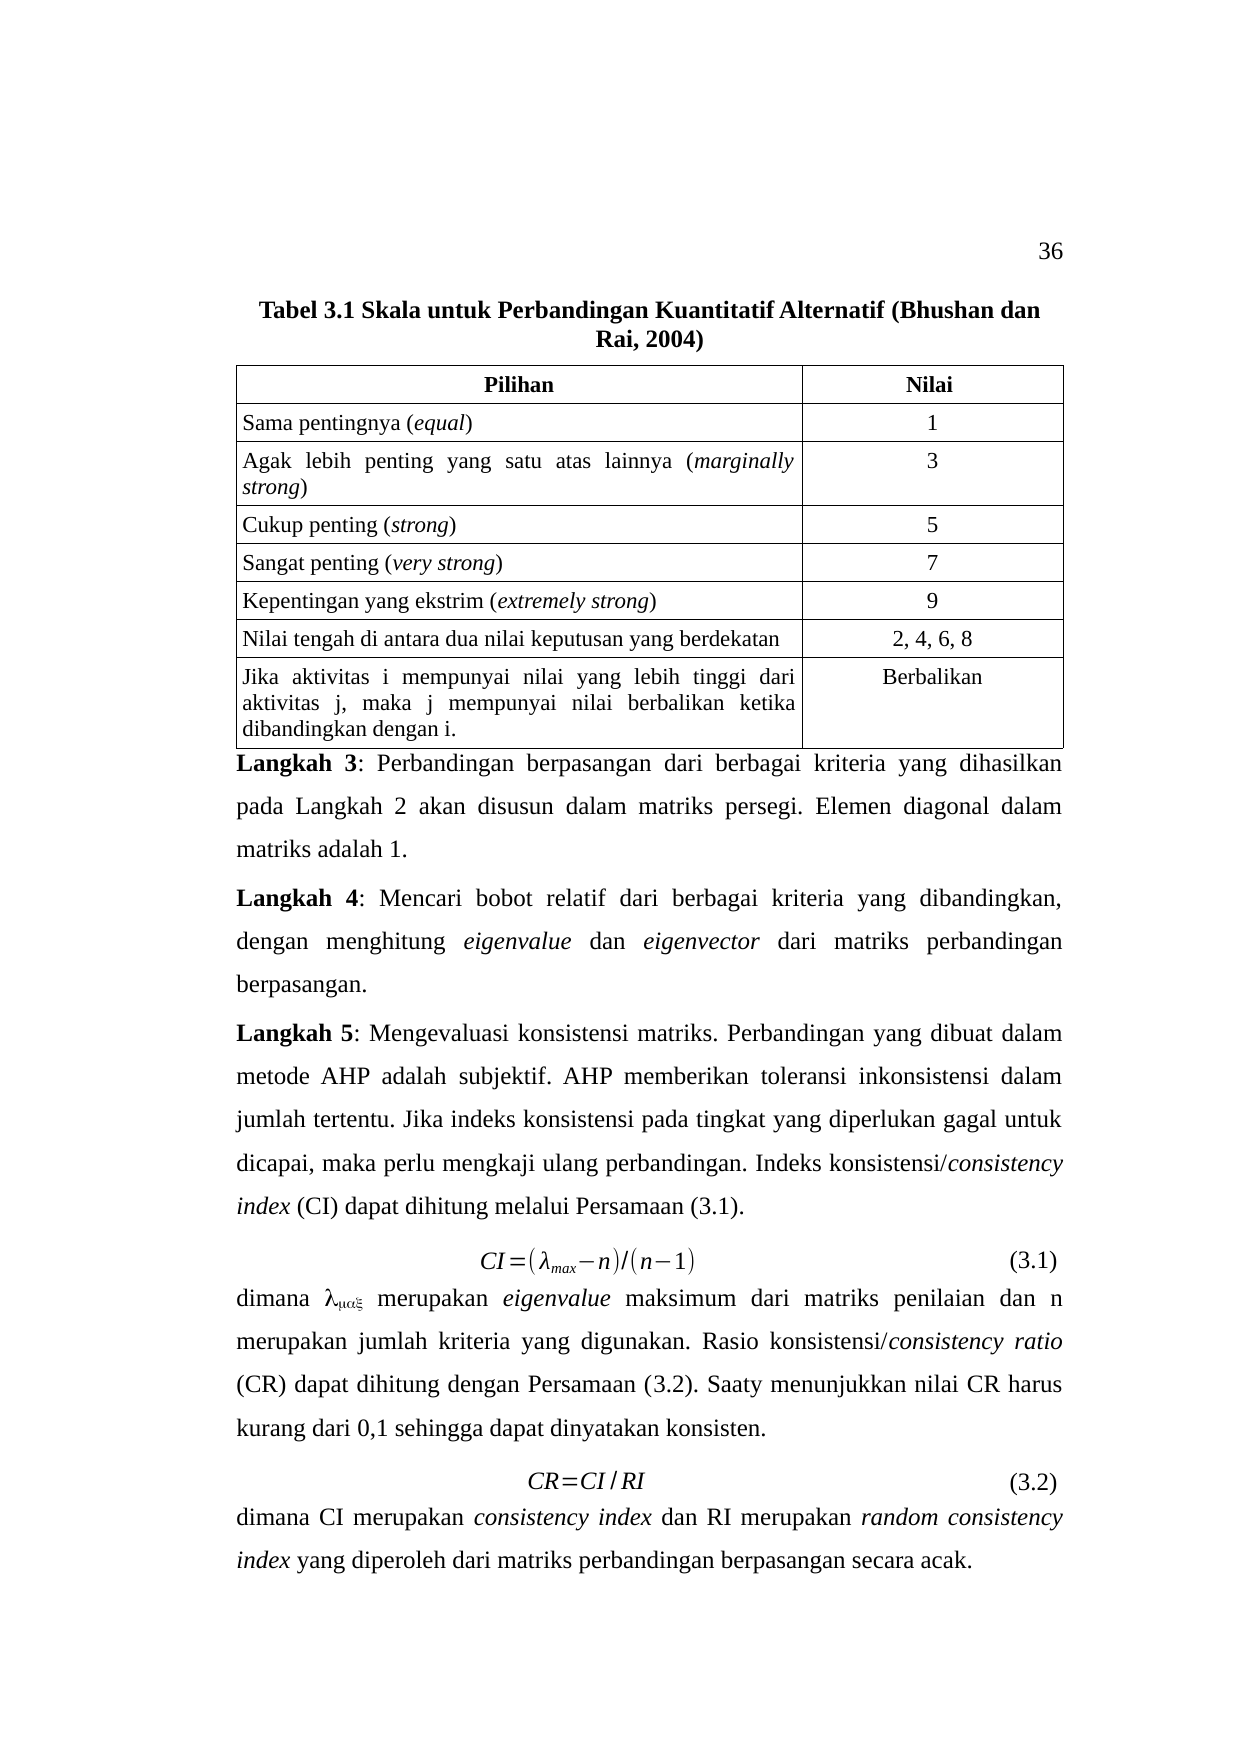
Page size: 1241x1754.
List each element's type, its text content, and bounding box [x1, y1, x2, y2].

table_cell 5 [803, 506, 1063, 543]
table_cell 2, 4, 6, 8 [803, 620, 1063, 657]
text Langkah 4: Mencari bobot relatif dari berbagai kriteria yang dibandingkan, dengan menghitung eigenvalue dan eigenvector dari matriks perbandingan berpasangan. [236, 883, 1063, 998]
table_cell Kepentingan yang ekstrim (extremely strong) [237, 582, 802, 619]
table_cell Cukup penting (strong) [237, 506, 802, 543]
table_header (3.2) [939, 1462, 1063, 1502]
table_cell 3 [803, 442, 1063, 505]
table_cell Sama pentingnya (equal) [237, 404, 802, 441]
table_cell Berbalikan [803, 658, 1063, 747]
table_cell Jika aktivitas i mempunyai nilai yang lebih tinggi dari aktivitas j, maka j mempunyai nilai berbalikan ketika dibandingkan dengan i. [237, 658, 802, 747]
table_header Pilihan [237, 366, 802, 403]
table_cell 7 [803, 544, 1063, 581]
table_header (3.1) [939, 1240, 1063, 1283]
table_cell 1 [803, 404, 1063, 441]
table_header Nilai [803, 366, 1063, 403]
table_cell 9 [803, 582, 1063, 619]
table_cell Agak lebih penting yang satu atas lainnya (marginally strong) [237, 442, 802, 505]
text dimana CI merupakan consistency index dan RI merupakan random consistency index yang diperoleh dari matriks perbandingan berpasangan secara acak. [236, 1502, 1063, 1574]
text Langkah 3: Perbandingan berpasangan dari berbagai kriteria yang dihasilkan pada Langkah 2 akan disusun dalam matriks persegi. Elemen diagonal dalam matriks adalah 1. [236, 749, 1063, 863]
text Tabel 3.1 Skala untuk Perbandingan Kuantitatif Alternatif (Bhushan dan Rai, 2004) [236, 295, 1063, 353]
table_header [236, 1462, 939, 1502]
text dimana λmax merupakan eigenvalue maksimum dari matriks penilaian dan n merupakan jumlah kriteria yang digunakan. Rasio konsistensi/consistency ratio (CR) dapat dihitung dengan Persamaan (3.2). Saaty menunjukkan nilai CR harus kurang dari 0,1 sehingga dapat dinyatakan konsisten. [236, 1283, 1063, 1441]
table_cell Sangat penting (very strong) [237, 544, 802, 581]
text Langkah 5: Mengevaluasi konsistensi matriks. Perbandingan yang dibuat dalam metode AHP adalah subjektif. AHP memberikan toleransi inkonsistensi dalam jumlah tertentu. Jika indeks konsistensi pada tingkat yang diperlukan gagal untuk dicapai, maka perlu mengkaji ulang perbandingan. Indeks konsistensi/consistency index (CI) dapat dihitung melalui Persamaan (3.1). [236, 1018, 1063, 1219]
table_header [236, 1240, 939, 1283]
table_cell Nilai tengah di antara dua nilai keputusan yang berdekatan [237, 620, 802, 657]
